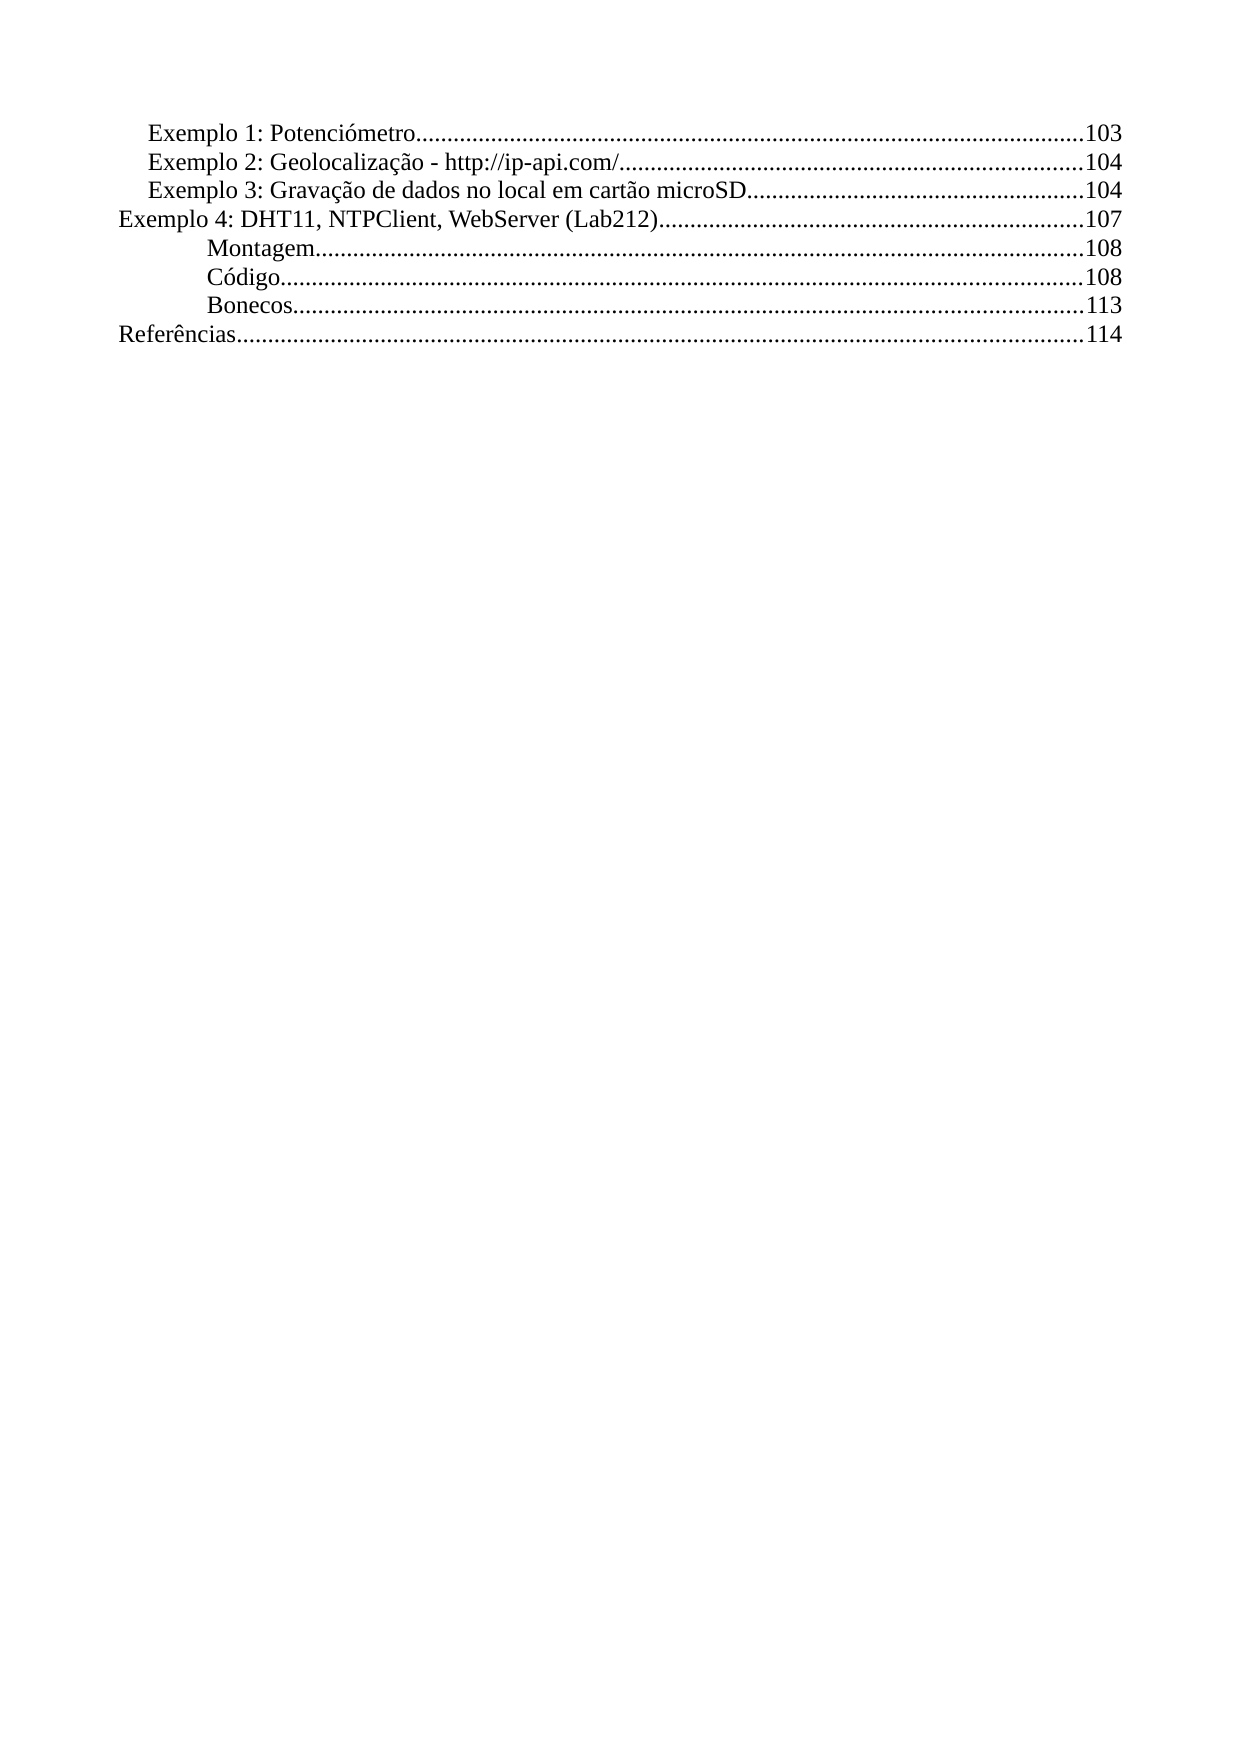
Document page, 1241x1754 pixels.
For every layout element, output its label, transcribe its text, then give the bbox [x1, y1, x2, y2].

text Exemplo 4: DHT11, NTPClient, WebServer (Lab212) 107 [118, 204, 1122, 233]
text Bonecos 113 [207, 291, 1122, 319]
text Exemplo 2: Geolocalização - http://ip-api.com/ 104 [148, 147, 1122, 176]
text Montagem 108 [207, 233, 1122, 262]
text Exemplo 3: Gravação de dados no local em cartão microSD 104 [148, 176, 1122, 204]
text Exemplo 1: Potenciómetro 103 [148, 118, 1122, 147]
text Referências 114 [118, 319, 1122, 348]
text Código 108 [207, 262, 1122, 291]
